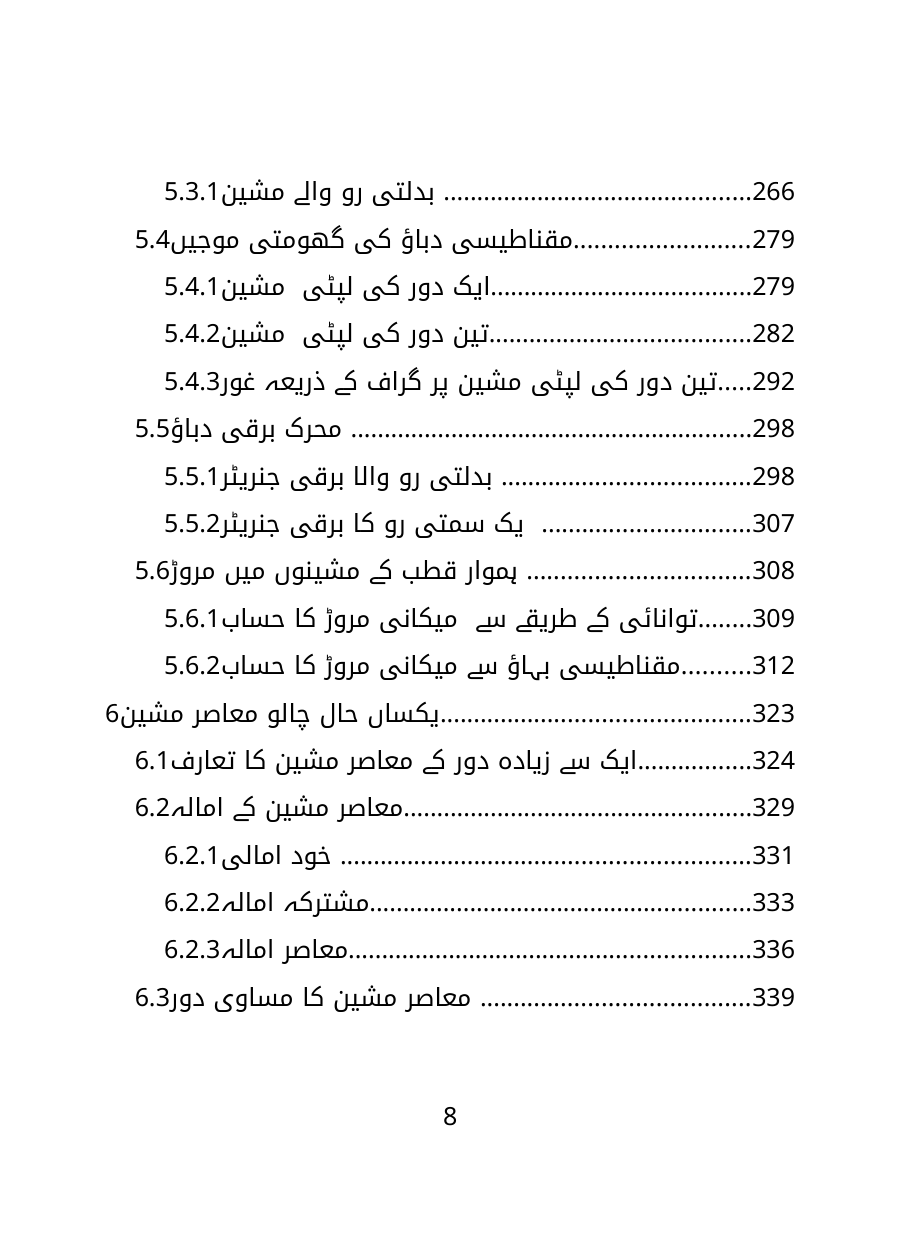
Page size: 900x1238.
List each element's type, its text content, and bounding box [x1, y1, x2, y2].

text 5.5.2یک سمتی رو کا برقی جنریٹر 307 [164, 500, 795, 548]
text 6.2.1خود امالی 331 [164, 832, 795, 879]
text 5.5.1بدلتی رو والا برقی جنریٹر 298 [164, 453, 795, 500]
text 5.6ہموار قطب کے مشینوں میں مروڑ 308 [134, 548, 795, 595]
text 5.3.1بدلتی رو والے مشین 266 [164, 168, 795, 216]
text 5.4.1ایک دور کی لپٹی مشین 279 [164, 263, 795, 311]
text 6.2.3معاصر امالہ 336 [164, 927, 795, 974]
text 6.1ایک سے زیادہ دور کے معاصر مشین کا تعارف 324 [134, 737, 795, 785]
text 5.6.1توانائی کے طریقے سے میکانی مروڑ کا حساب 309 [164, 595, 795, 642]
text 5.4.2تین دور کی لپٹی مشین 282 [164, 311, 795, 358]
text 6.2معاصر مشین کے امالہ 329 [134, 785, 795, 832]
text 5.4.3تین دور کی لپٹی مشین پر گراف کے ذریعہ غور 292 [164, 358, 795, 406]
text 5.6.2مقناطیسی بہاؤ سے میکانی مروڑ کا حساب 312 [164, 642, 795, 690]
text 5.4مقناطیسی دباؤ کی گھومتی موجیں 279 [134, 216, 795, 263]
text 6.3معاصر مشین کا مساوی دور 339 [134, 974, 795, 1022]
text 6یکساں حال چالو معاصر مشین 323 [105, 690, 795, 737]
text 6.2.2مشترکہ امالہ 333 [164, 879, 795, 927]
text 5.5محرک برقی دباؤ 298 [134, 406, 795, 453]
